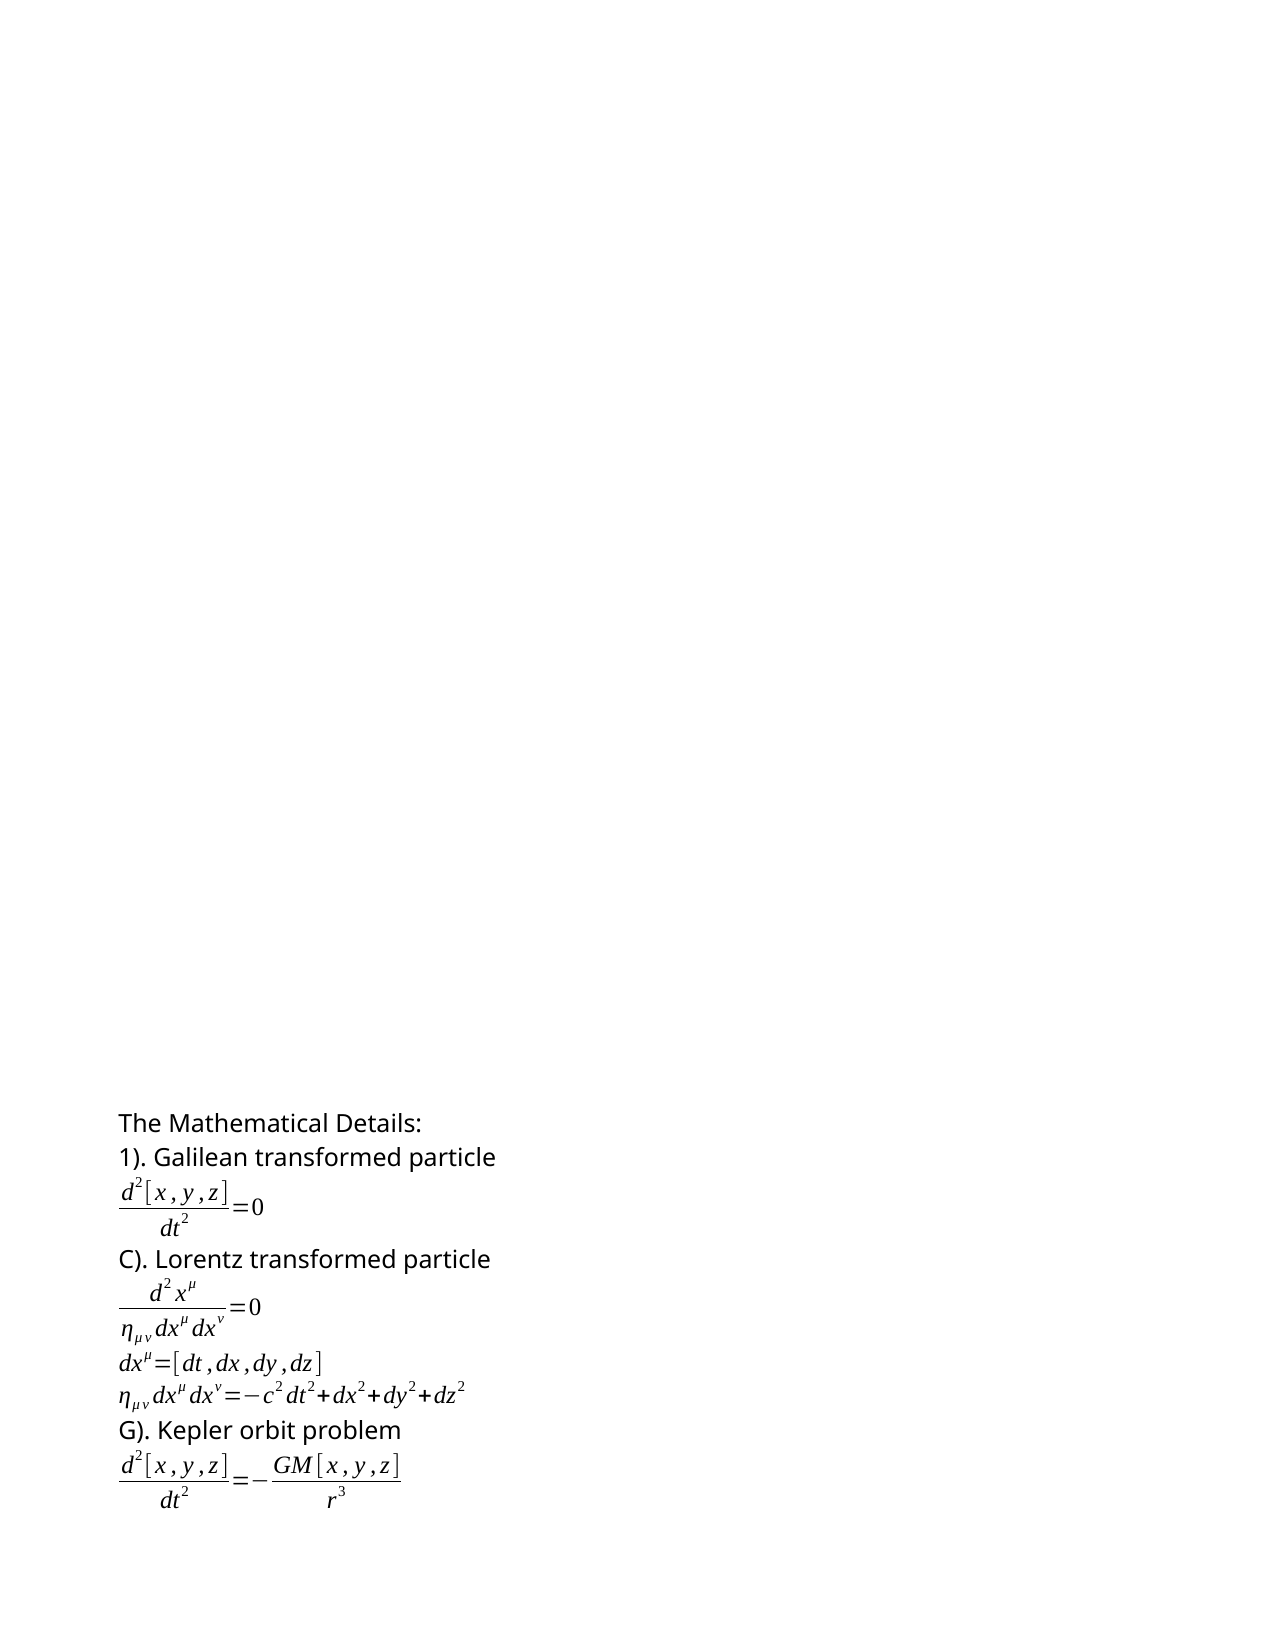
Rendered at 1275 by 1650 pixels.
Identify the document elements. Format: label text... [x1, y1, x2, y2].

text The Mathematical Details: [118, 1106, 1157, 1140]
text C). Lorentz transformed particle [118, 1241, 1157, 1275]
text 1). Galilean transformed particle [118, 1140, 1157, 1174]
text G). Kepler orbit problem [118, 1413, 1157, 1447]
